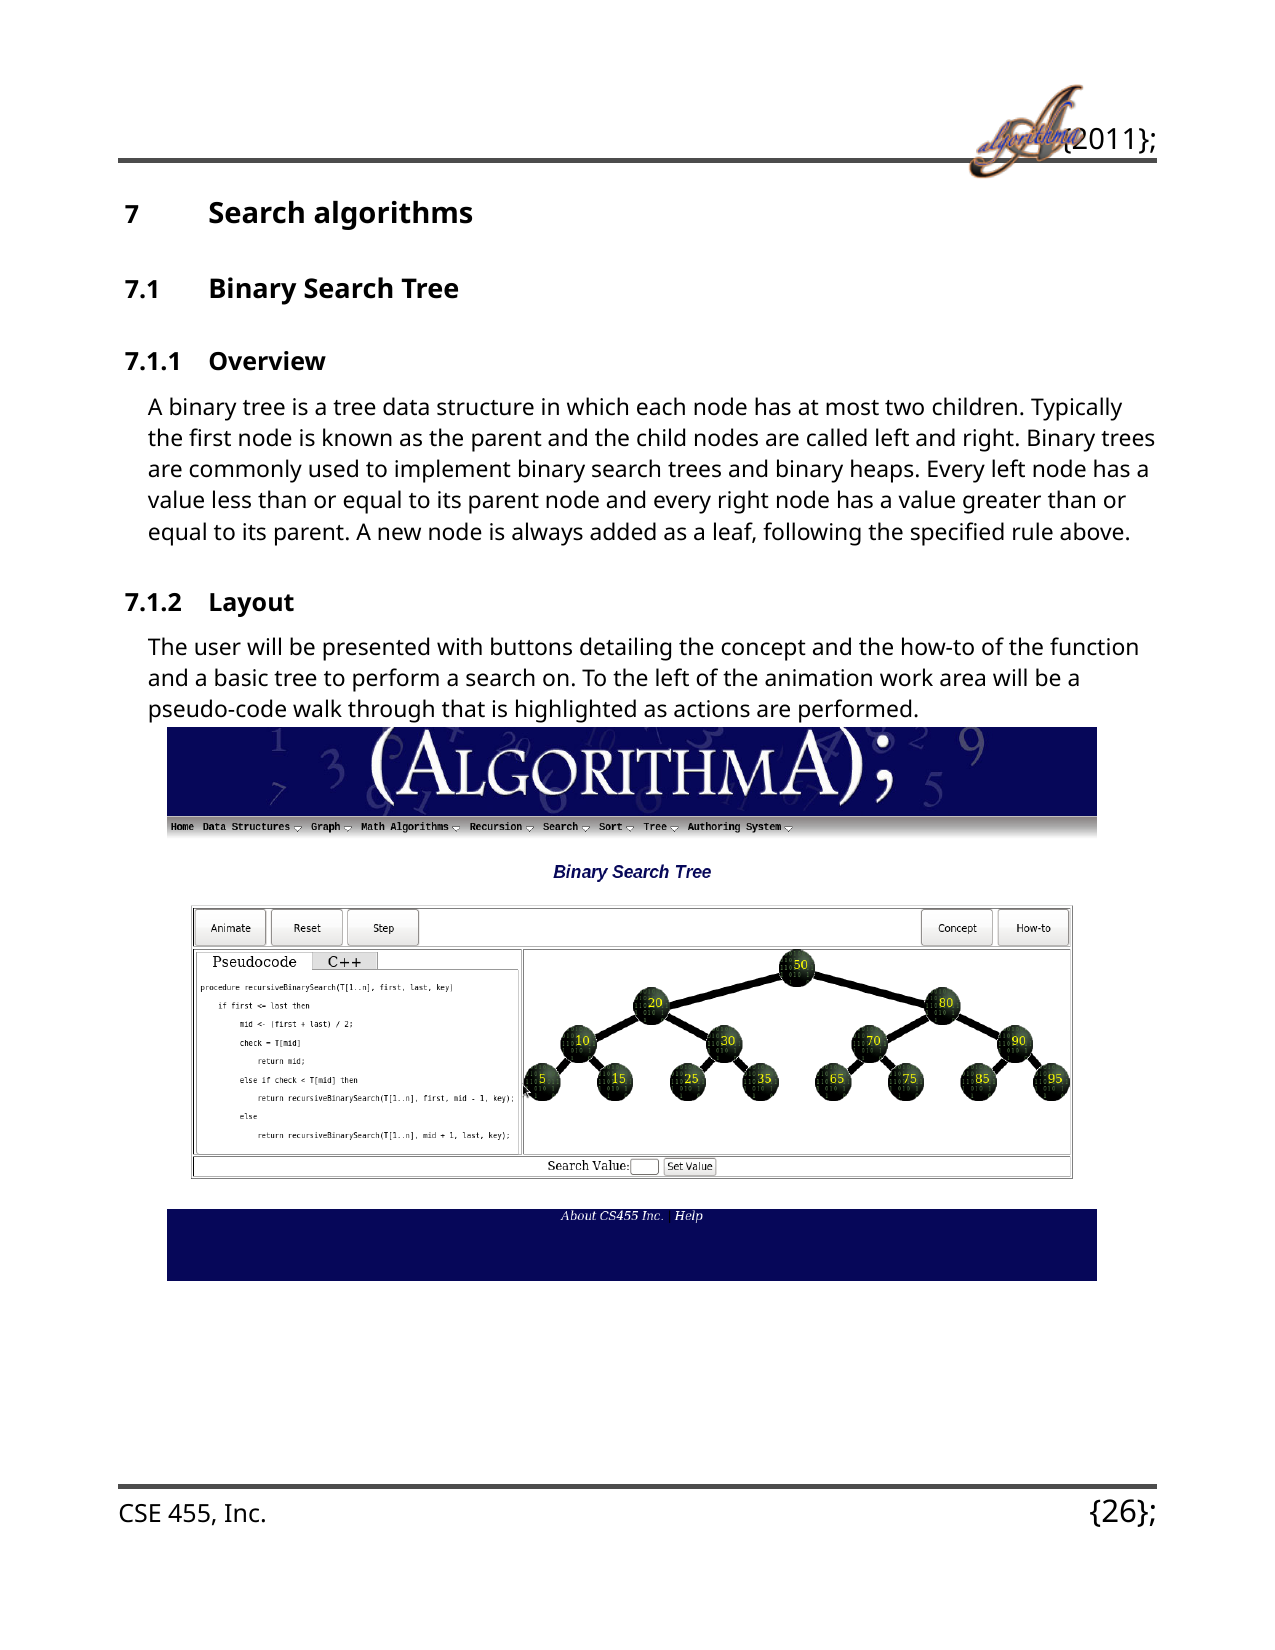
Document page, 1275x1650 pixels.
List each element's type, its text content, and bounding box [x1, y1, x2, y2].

picture [167, 727, 1097, 1281]
text The user will be presented with buttons detailing the concept and the how-to of the function and a basic tree to perform a search on. To the left of the animation work area will be a pseudo-code walk through that is highlighted as actions are performed. [148, 631, 1157, 725]
picture [966, 83, 1087, 180]
subtitle Search algorithms [118, 192, 1157, 232]
subtitle Overview [118, 344, 1157, 378]
subtitle Layout [118, 584, 1157, 618]
text A binary tree is a tree data structure in which each node has at most two children. Typically the first node is known as the parent and the child nodes are called left and right. Binary trees are commonly used to implement binary search trees and binary heaps. Every left node has a value less than or equal to its parent node and every right node has a value greater than or equal to its parent. A new node is always added as a leaf, following the specified rule above. [148, 391, 1157, 547]
subtitle Binary Search Tree [118, 270, 1157, 307]
